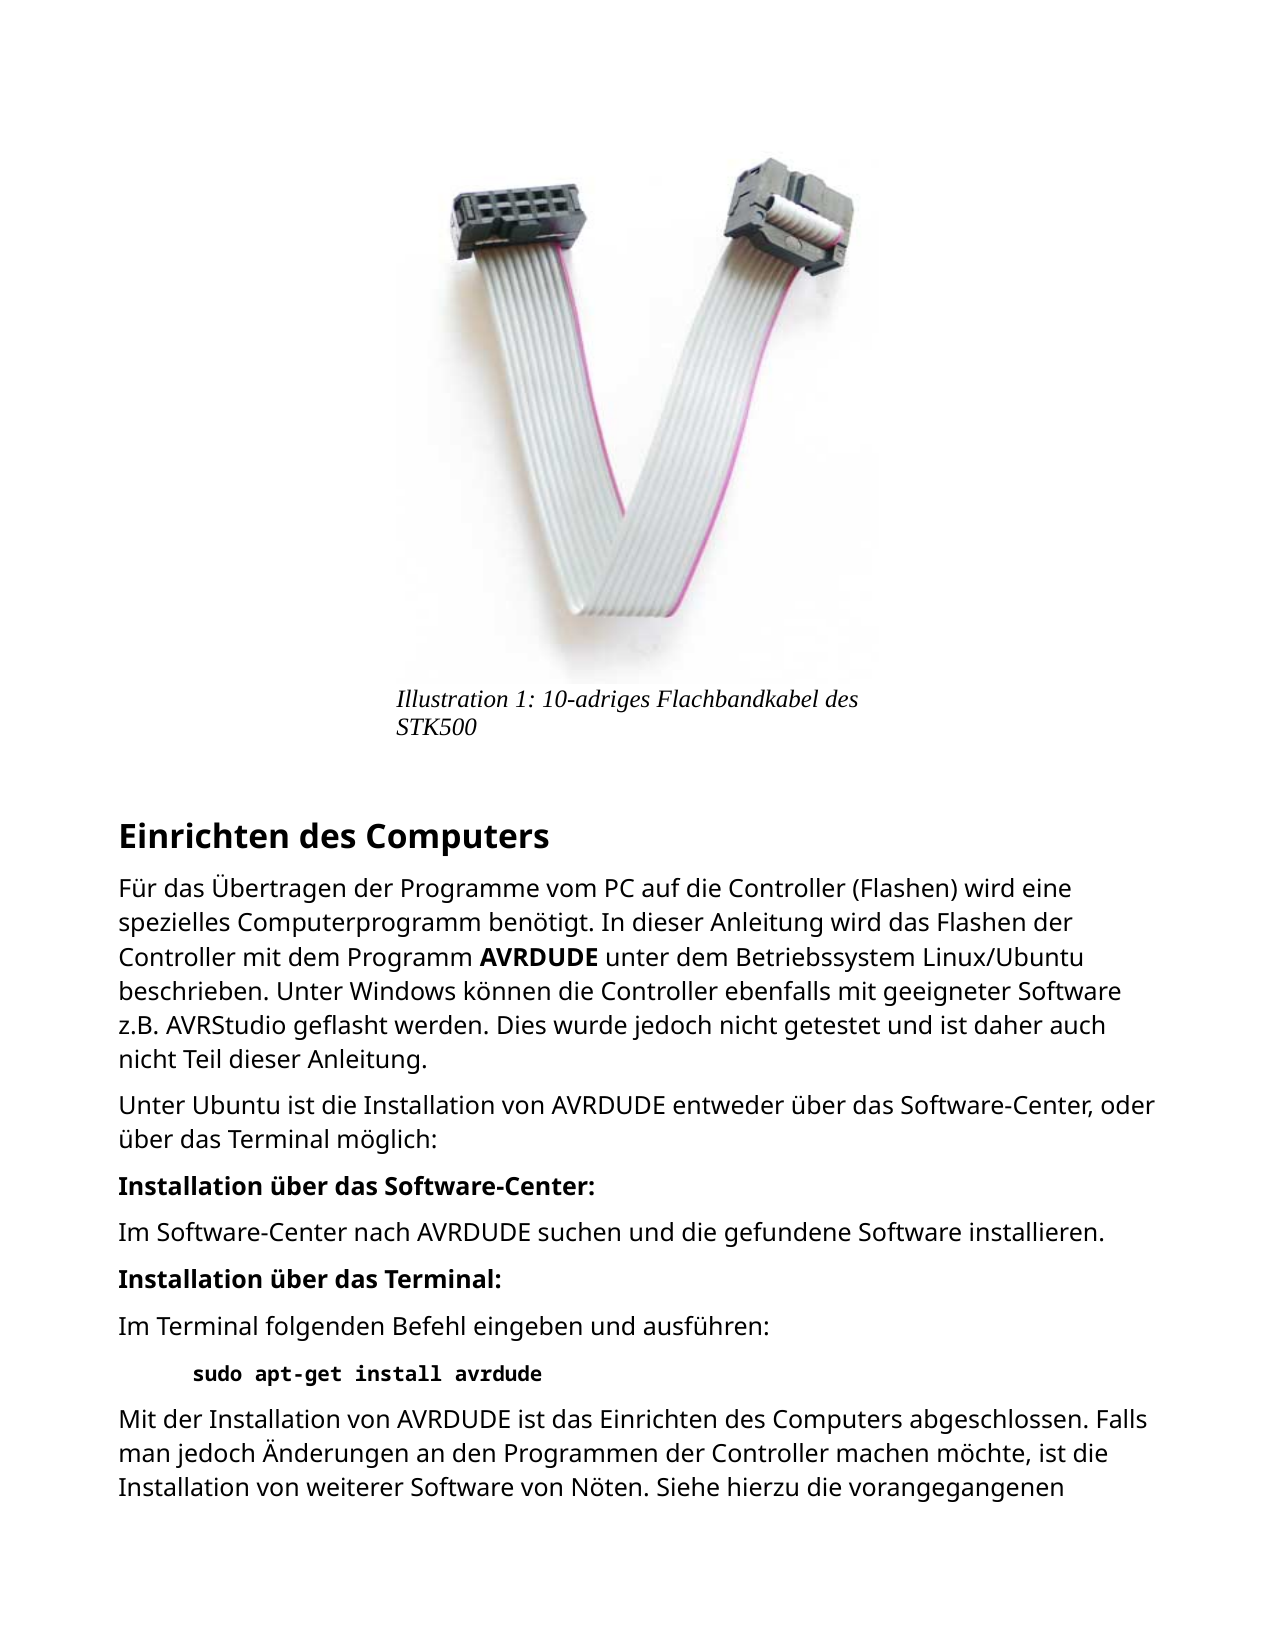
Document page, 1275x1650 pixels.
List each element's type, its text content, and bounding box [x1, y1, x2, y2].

text Im Terminal folgenden Befehl eingeben und ausführen: [118, 1308, 1157, 1342]
text sudo apt-get install avrdude [118, 1355, 1157, 1389]
subtitle Einrichten des Computers [118, 813, 1157, 858]
text Im Software-Center nach AVRDUDE suchen und die gefundene Software installieren. [118, 1215, 1157, 1249]
text Für das Übertragen der Programme vom PC auf die Controller (Flashen) wird eine spezielles Computerprogramm benötigt. In dieser Anleitung wird das Flashen der Controller mit dem Programm AVRDUDE unter dem Betriebssystem Linux/Ubuntu beschrieben. Unter Windows können die Controller ebenfalls mit geeigneter Software z.B. AVRStudio geflasht werden. Dies wurde jedoch nicht getestet und ist daher auch nicht Teil dieser Anleitung. [118, 871, 1157, 1075]
text Unter Ubuntu ist die Installation von AVRDUDE entweder über das Software-Center, oder über das Terminal möglich: [118, 1088, 1157, 1156]
text Mit der Installation von AVRDUDE ist das Einrichten des Computers abgeschlossen. Falls man jedoch Änderungen an den Programmen der Controller machen möchte, ist die Installation von weiterer Software von Nöten. Siehe hierzu die vorangegangenen [118, 1401, 1157, 1503]
text Installation über das Software-Center: [118, 1168, 1157, 1203]
text Installation über das Terminal: [118, 1262, 1157, 1296]
picture [396, 142, 880, 684]
text Illustration 1: 10-adriges Flachbandkabel des STK500 [396, 684, 879, 741]
